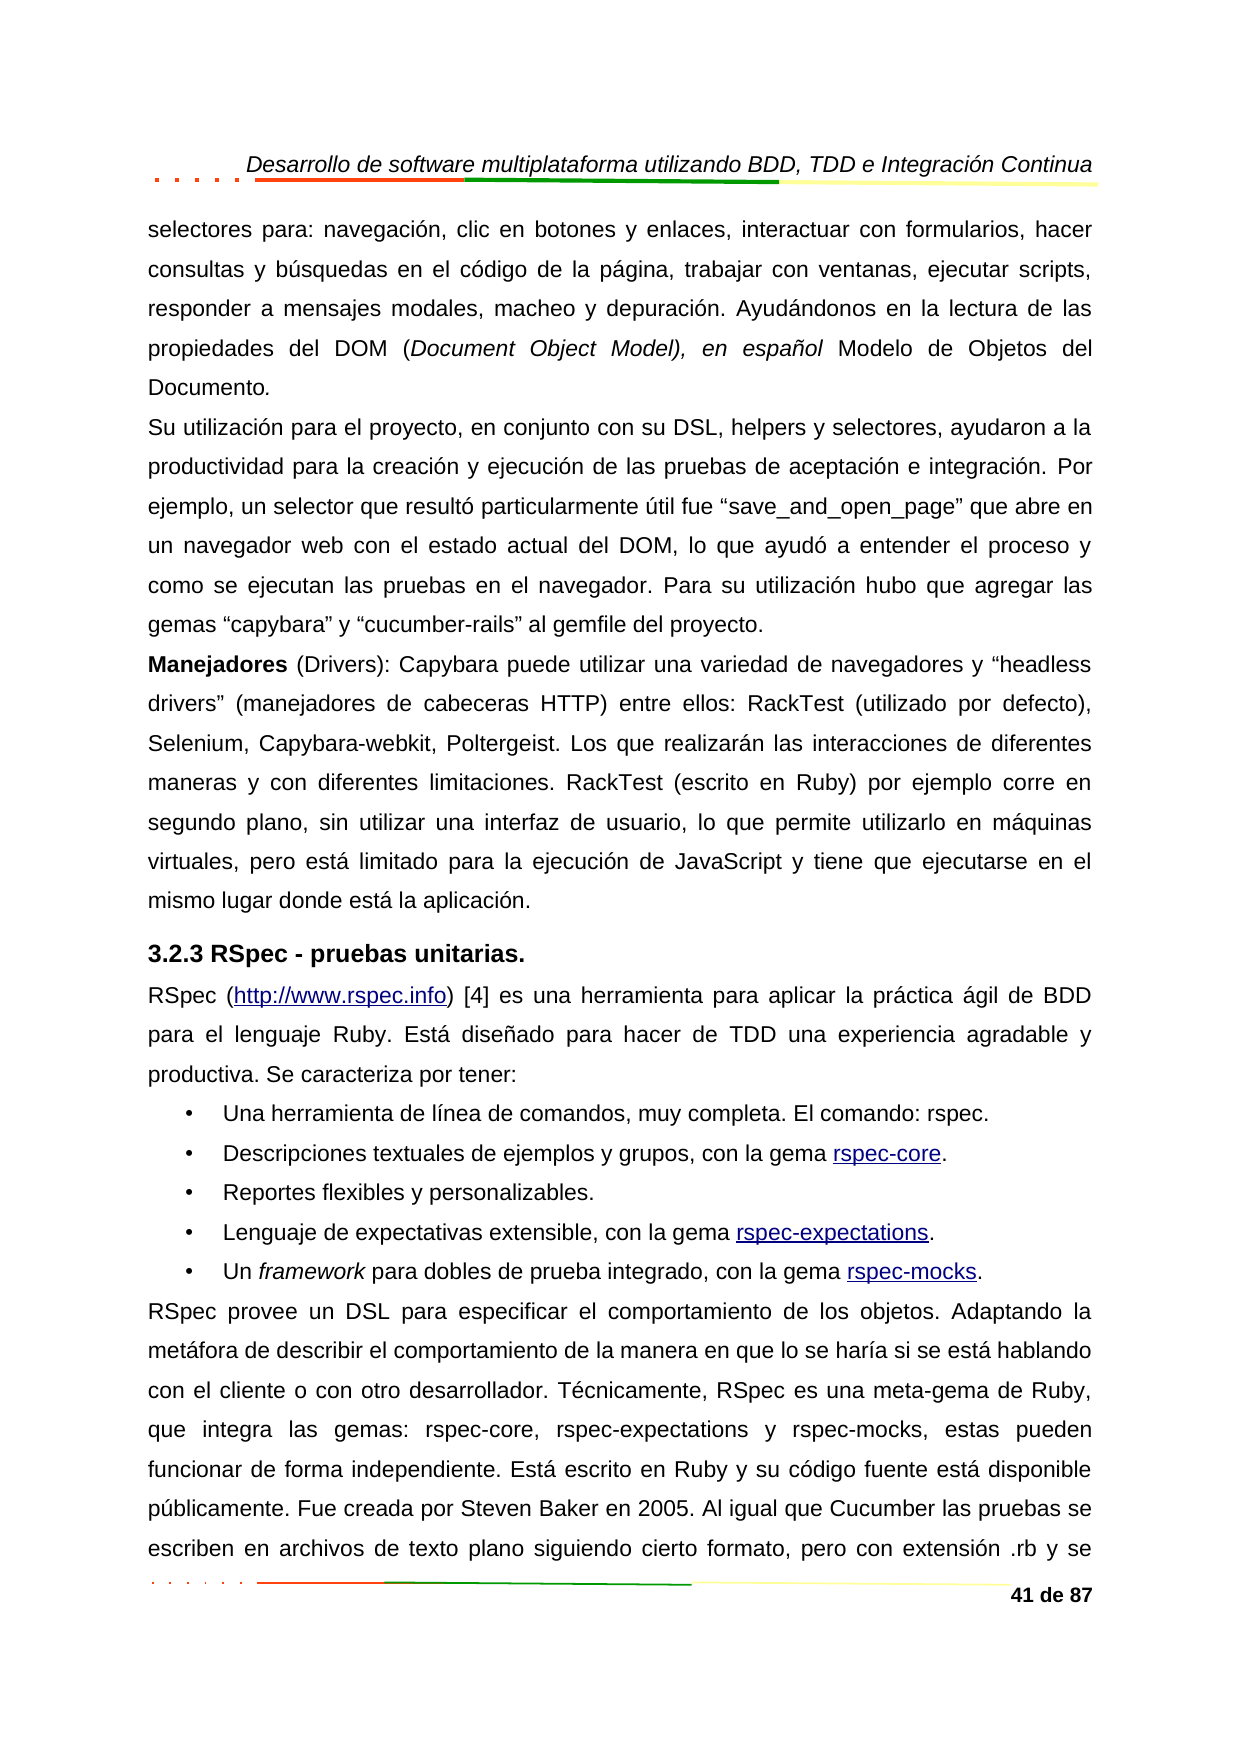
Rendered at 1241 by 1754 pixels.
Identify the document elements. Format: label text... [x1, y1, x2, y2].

list Reportes flexibles y personalizables. [185, 1179, 1093, 1206]
text RSpec provee un DSL para especificar el comportamiento de los objetos. Adaptando la metáfora de describir el comportamiento de la manera en que lo se haría si se está hablando con el cliente o con otro desarrollador. Técnicamente, RSpec es una meta-gema de Ruby, que integra las gemas: rspec-core, rspec-expectations y rspec-mocks, estas pueden funcionar de forma independiente. Está escrito en Ruby y su código fuente está disponible públicamente. Fue creada por Steven Baker en 2005. Al igual que Cucumber las pruebas se escriben en archivos de texto plano siguiendo cierto formato, pero con extensión .rb y se [148, 1298, 1093, 1561]
text 3.2.3 RSpec - pruebas unitarias. [148, 939, 1093, 967]
text RSpec (http://www.rspec.info) [4] es una herramienta para aplicar la práctica ágil de BDD para el lenguaje Ruby. Está diseñado para hacer de TDD una experiencia agradable y productiva. Se caracteriza por tener: [148, 982, 1093, 1087]
list Lenguaje de expectativas extensible, con la gema rspec-expectations. [185, 1219, 1093, 1245]
list Descripciones textuales de ejemplos y grupos, con la gema rspec-core. [185, 1140, 1093, 1166]
text Manejadores (Drivers): Capybara puede utilizar una variedad de navegadores y “headless drivers” (manejadores de cabeceras HTTP) entre ellos: RackTest (utilizado por defecto), Selenium, Capybara-webkit, Poltergeist. Los que realizarán las interacciones de diferentes maneras y con diferentes limitaciones. RackTest (escrito en Ruby) por ejemplo corre en segundo plano, sin utilizar una interfaz de usuario, lo que permite utilizarlo en máquinas virtuales, pero está limitado para la ejecución de JavaScript y tiene que ejecutarse en el mismo lugar donde está la aplicación. [148, 651, 1093, 914]
list Un framework para dobles de prueba integrado, con la gema rspec-mocks. [185, 1258, 1093, 1284]
list Una herramienta de línea de comandos, muy completa. El comando: rspec. [185, 1100, 1093, 1127]
text Su utilización para el proyecto, en conjunto con su DSL, helpers y selectores, ayudaron a la productividad para la creación y ejecución de las pruebas de aceptación e integración. Por ejemplo, un selector que resultó particularmente útil fue “save_and_open_page” que abre en un navegador web con el estado actual del DOM, lo que ayudó a entender el proceso y como se ejecutan las pruebas en el navegador. Para su utilización hubo que agregar las gemas “capybara” y “cucumber-rails” al gemfile del proyecto. [148, 414, 1093, 637]
text selectores para: navegación, clic en botones y enlaces, interactuar con formularios, hacer consultas y búsquedas en el código de la página, trabajar con ventanas, ejecutar scripts, responder a mensajes modales, macheo y depuración. Ayudándonos en la lectura de las propiedades del DOM (Document Object Model), en español Modelo de Objetos del Documento. [148, 216, 1093, 401]
